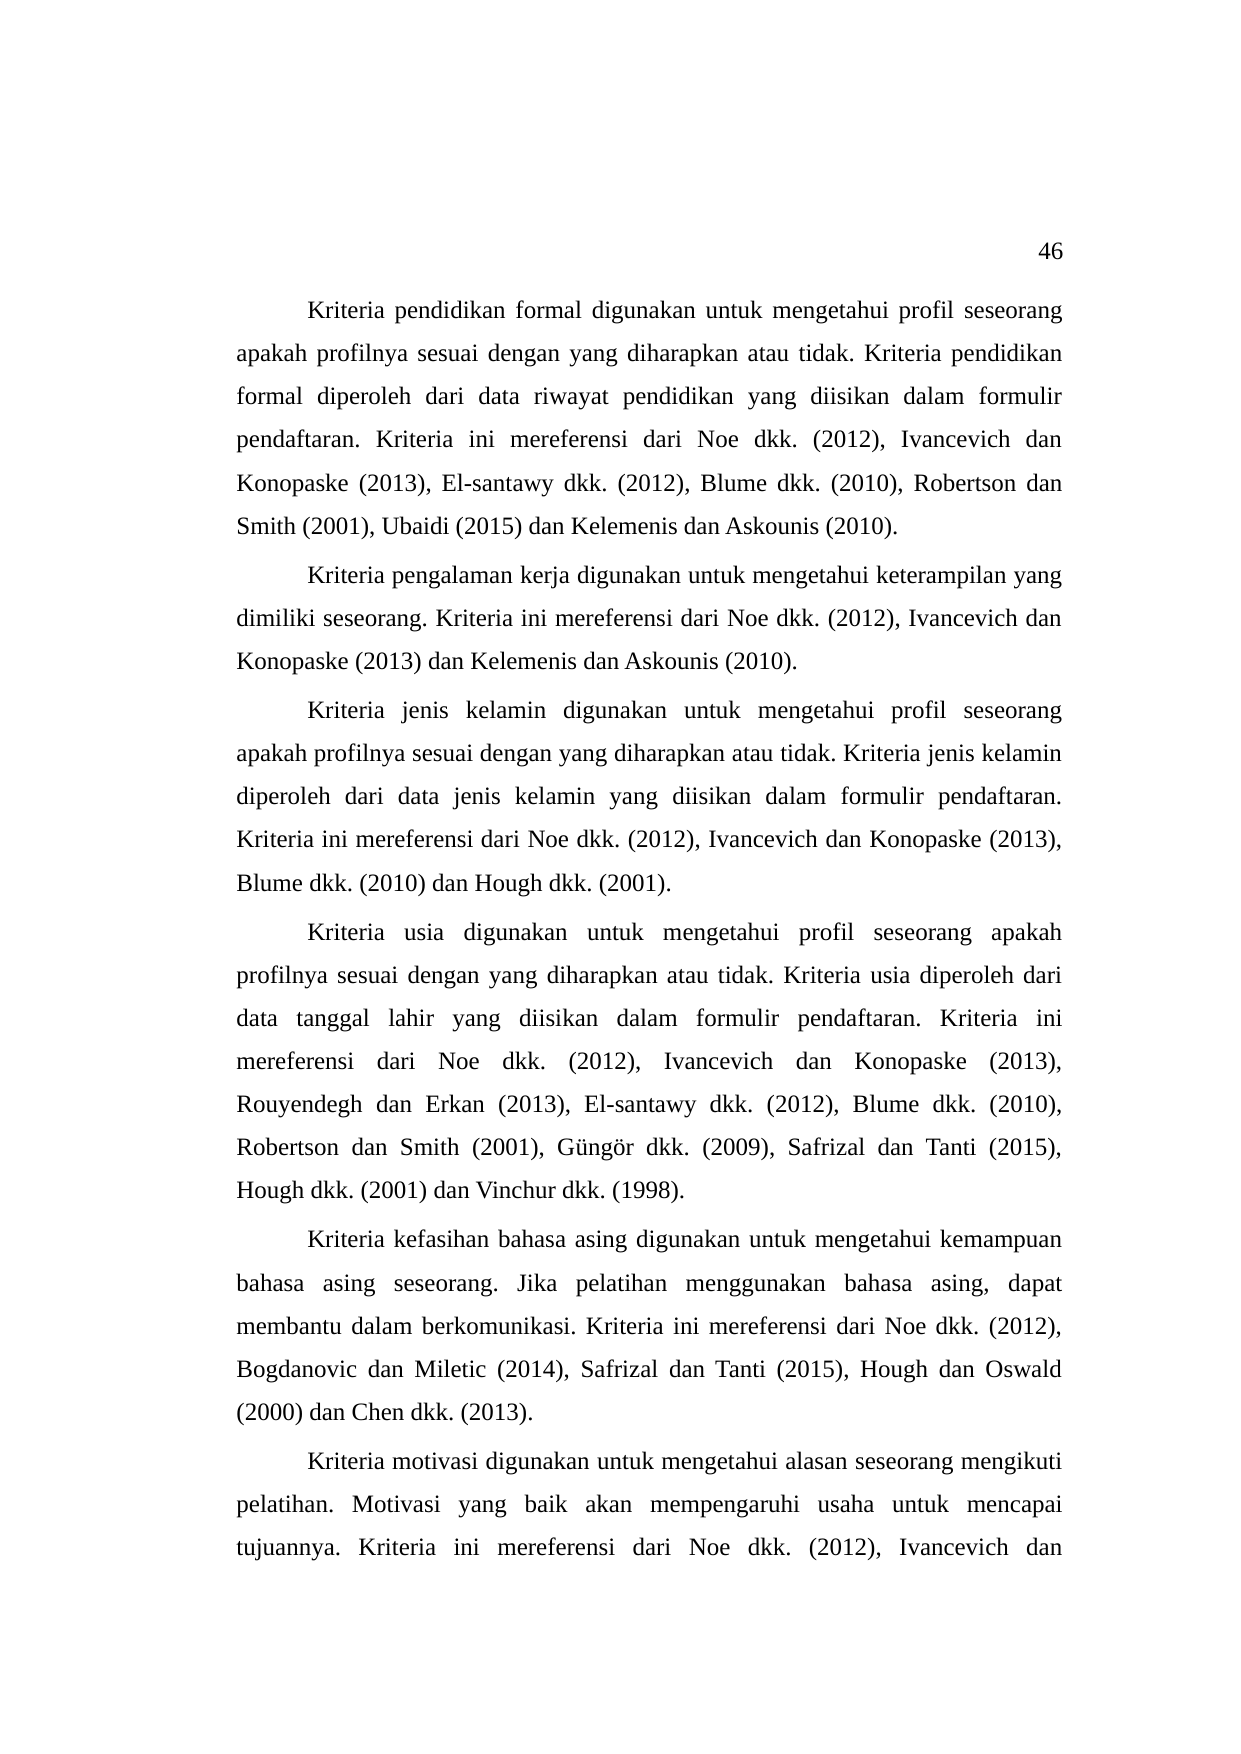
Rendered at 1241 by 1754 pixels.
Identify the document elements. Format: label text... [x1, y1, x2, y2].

text Kriteria jenis kelamin digunakan untuk mengetahui profil seseorang apakah profilnya sesuai dengan yang diharapkan atau tidak. Kriteria jenis kelamin diperoleh dari data jenis kelamin yang diisikan dalam formulir pendaftaran. Kriteria ini mereferensi dari Noe dkk. (2012), Ivancevich dan Konopaske (2013), Blume dkk. (2010) dan Hough dkk. (2001). [236, 695, 1063, 896]
text Kriteria pendidikan formal digunakan untuk mengetahui profil seseorang apakah profilnya sesuai dengan yang diharapkan atau tidak. Kriteria pendidikan formal diperoleh dari data riwayat pendidikan yang diisikan dalam formulir pendaftaran. Kriteria ini mereferensi dari Noe dkk. (2012), Ivancevich dan Konopaske (2013), El-santawy dkk. (2012), Blume dkk. (2010), Robertson dan Smith (2001), Ubaidi (2015) dan Kelemenis dan Askounis (2010). [236, 295, 1063, 539]
text Kriteria kefasihan bahasa asing digunakan untuk mengetahui kemampuan bahasa asing seseorang. Jika pelatihan menggunakan bahasa asing, dapat membantu dalam berkomunikasi. Kriteria ini mereferensi dari Noe dkk. (2012), Bogdanovic dan Miletic (2014), Safrizal dan Tanti (2015), Hough dan Oswald (2000) dan Chen dkk. (2013). [236, 1224, 1063, 1426]
text Kriteria motivasi digunakan untuk mengetahui alasan seseorang mengikuti pelatihan. Motivasi yang baik akan mempengaruhi usaha untuk mencapai tujuannya. Kriteria ini mereferensi dari Noe dkk. (2012), Ivancevich dan [236, 1446, 1063, 1561]
text Kriteria pengalaman kerja digunakan untuk mengetahui keterampilan yang dimiliki seseorang. Kriteria ini mereferensi dari Noe dkk. (2012), Ivancevich dan Konopaske (2013) dan Kelemenis dan Askounis (2010). [236, 560, 1063, 675]
text Kriteria usia digunakan untuk mengetahui profil seseorang apakah profilnya sesuai dengan yang diharapkan atau tidak. Kriteria usia diperoleh dari data tanggal lahir yang diisikan dalam formulir pendaftaran. Kriteria ini mereferensi dari Noe dkk. (2012), Ivancevich dan Konopaske (2013), Rouyendegh dan Erkan (2013), El-santawy dkk. (2012), Blume dkk. (2010), Robertson dan Smith (2001), Güngör dkk. (2009), Safrizal dan Tanti (2015), Hough dkk. (2001) dan Vinchur dkk. (1998). [236, 917, 1063, 1204]
